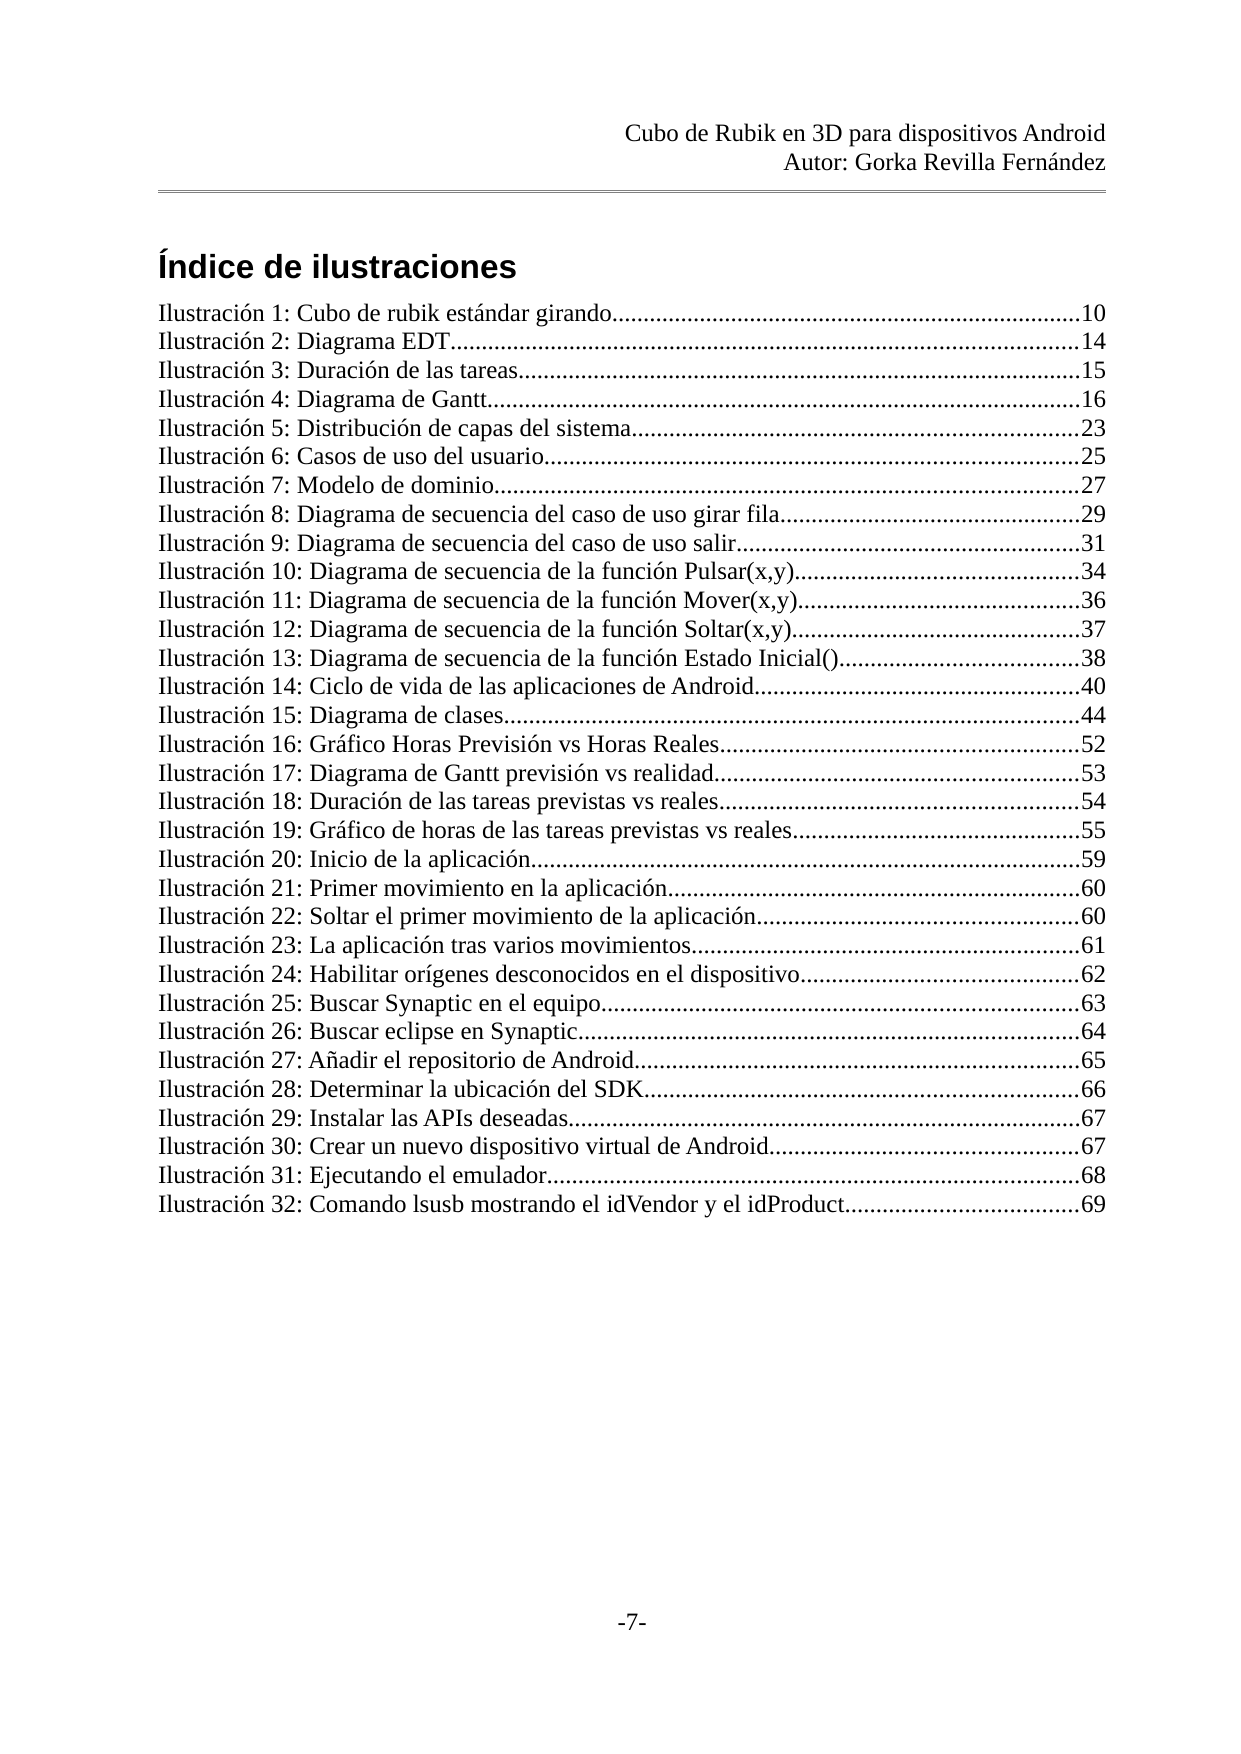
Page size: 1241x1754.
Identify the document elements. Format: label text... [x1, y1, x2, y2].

text Ilustración 1: Cubo de rubik estándar girando 10 [158, 298, 1106, 326]
text Ilustración 10: Diagrama de secuencia de la función Pulsar(x,y) 34 [158, 556, 1106, 585]
text Ilustración 8: Diagrama de secuencia del caso de uso girar fila 29 [158, 499, 1106, 528]
text Ilustración 24: Habilitar orígenes desconocidos en el dispositivo 62 [158, 959, 1106, 988]
text Ilustración 21: Primer movimiento en la aplicación 60 [158, 873, 1106, 901]
text Ilustración 13: Diagrama de secuencia de la función Estado Inicial() 38 [158, 643, 1106, 671]
text Ilustración 27: Añadir el repositorio de Android 65 [158, 1045, 1106, 1074]
text Ilustración 25: Buscar Synaptic en el equipo 63 [158, 988, 1106, 1016]
text Ilustración 31: Ejecutando el emulador 68 [158, 1160, 1106, 1189]
text Ilustración 2: Diagrama EDT 14 [158, 326, 1106, 355]
text Ilustración 19: Gráfico de horas de las tareas previstas vs reales 55 [158, 815, 1106, 844]
text Ilustración 9: Diagrama de secuencia del caso de uso salir 31 [158, 528, 1106, 556]
text Ilustración 23: La aplicación tras varios movimientos 61 [158, 930, 1106, 959]
text Ilustración 5: Distribución de capas del sistema 23 [158, 413, 1106, 441]
text Ilustración 11: Diagrama de secuencia de la función Mover(x,y) 36 [158, 585, 1106, 614]
text Ilustración 4: Diagrama de Gantt 16 [158, 384, 1106, 413]
text Ilustración 14: Ciclo de vida de las aplicaciones de Android 40 [158, 671, 1106, 700]
text Ilustración 18: Duración de las tareas previstas vs reales 54 [158, 786, 1106, 815]
text Ilustración 12: Diagrama de secuencia de la función Soltar(x,y) 37 [158, 614, 1106, 643]
text Ilustración 30: Crear un nuevo dispositivo virtual de Android 67 [158, 1131, 1106, 1160]
text Ilustración 22: Soltar el primer movimiento de la aplicación 60 [158, 901, 1106, 930]
text Ilustración 20: Inicio de la aplicación 59 [158, 844, 1106, 873]
subtitle Índice de ilustraciones [158, 247, 1106, 285]
text Ilustración 29: Instalar las APIs deseadas 67 [158, 1103, 1106, 1131]
text Ilustración 7: Modelo de dominio 27 [158, 470, 1106, 499]
text Ilustración 16: Gráfico Horas Previsión vs Horas Reales 52 [158, 729, 1106, 758]
text Ilustración 3: Duración de las tareas 15 [158, 355, 1106, 384]
text Ilustración 32: Comando lsusb mostrando el idVendor y el idProduct 69 [158, 1189, 1106, 1218]
text Ilustración 17: Diagrama de Gantt previsión vs realidad 53 [158, 758, 1106, 786]
text Ilustración 6: Casos de uso del usuario 25 [158, 441, 1106, 470]
text Ilustración 15: Diagrama de clases 44 [158, 700, 1106, 729]
text Ilustración 28: Determinar la ubicación del SDK 66 [158, 1074, 1106, 1103]
text Ilustración 26: Buscar eclipse en Synaptic 64 [158, 1016, 1106, 1045]
